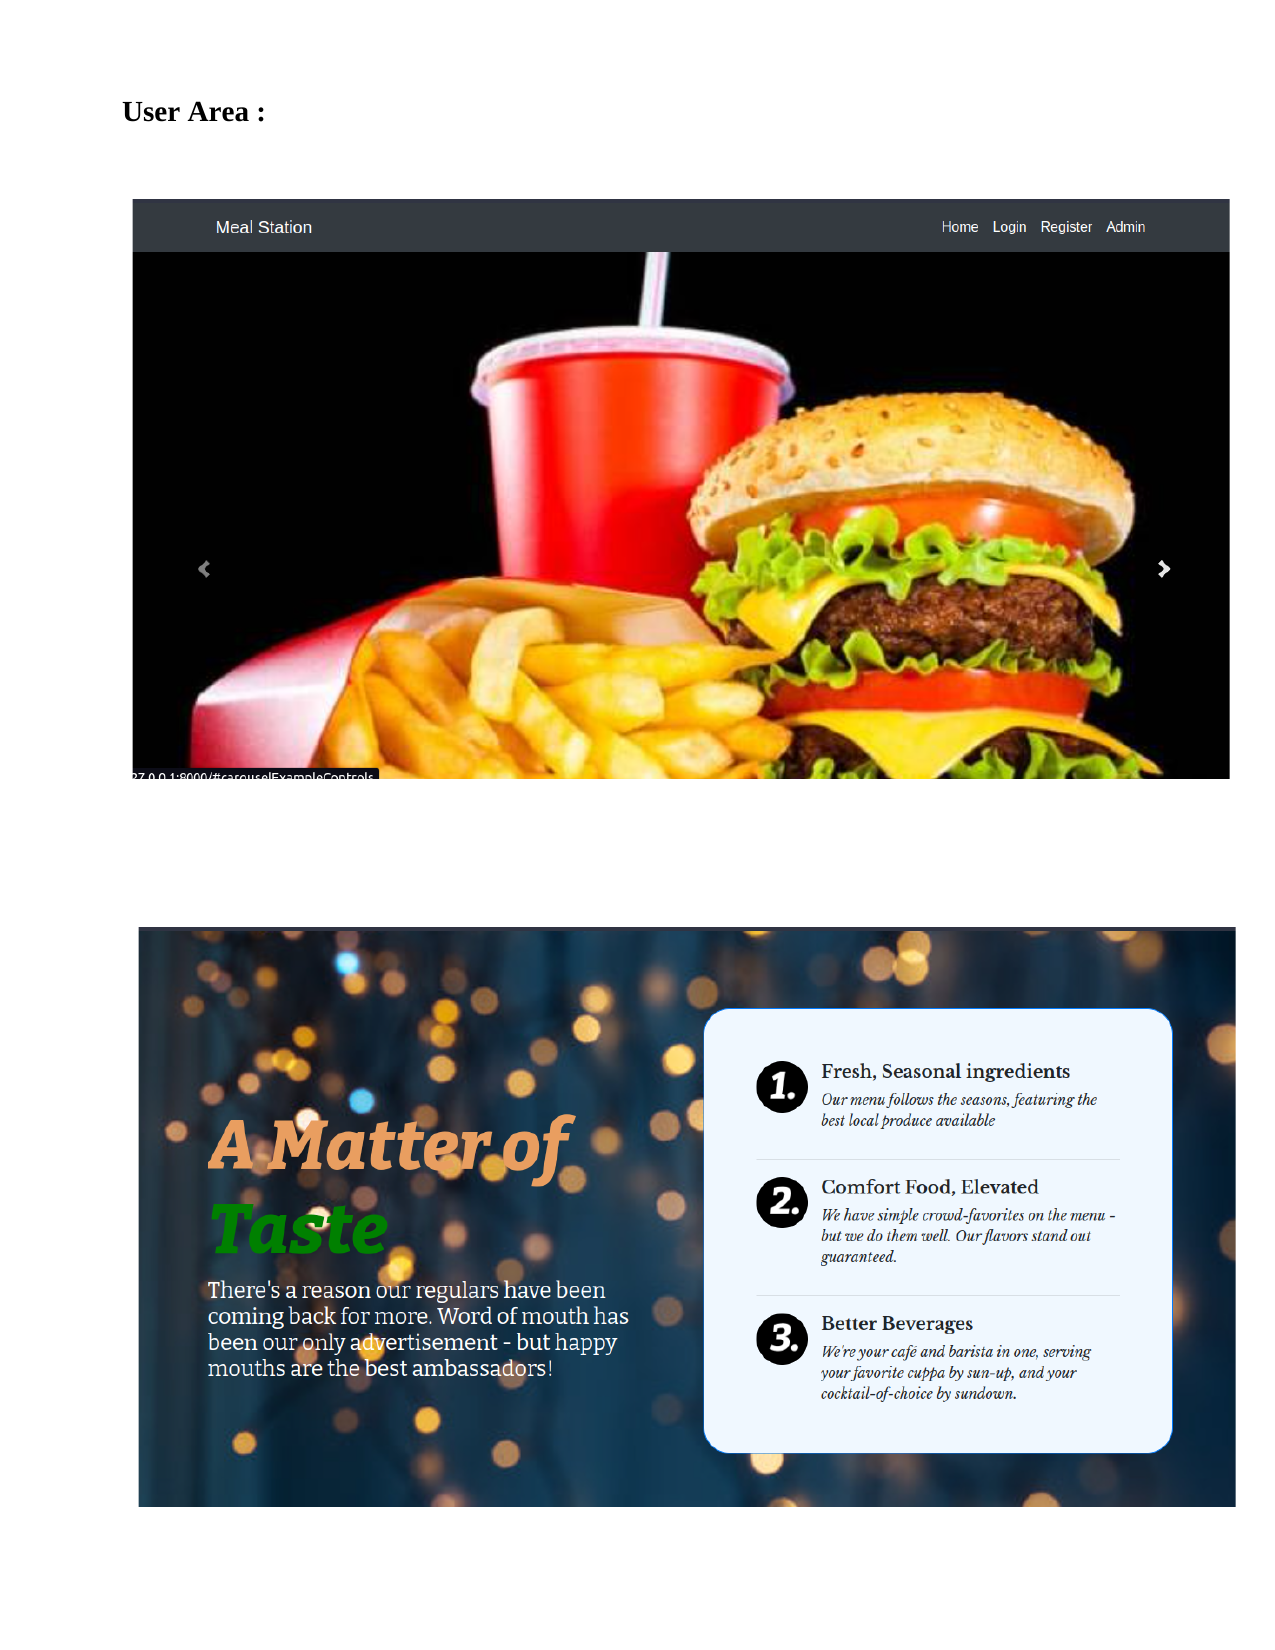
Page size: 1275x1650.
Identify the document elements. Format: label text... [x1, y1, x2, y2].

picture [138, 927, 1236, 1507]
picture [132, 199, 1230, 779]
text User Area : [122, 94, 1219, 127]
